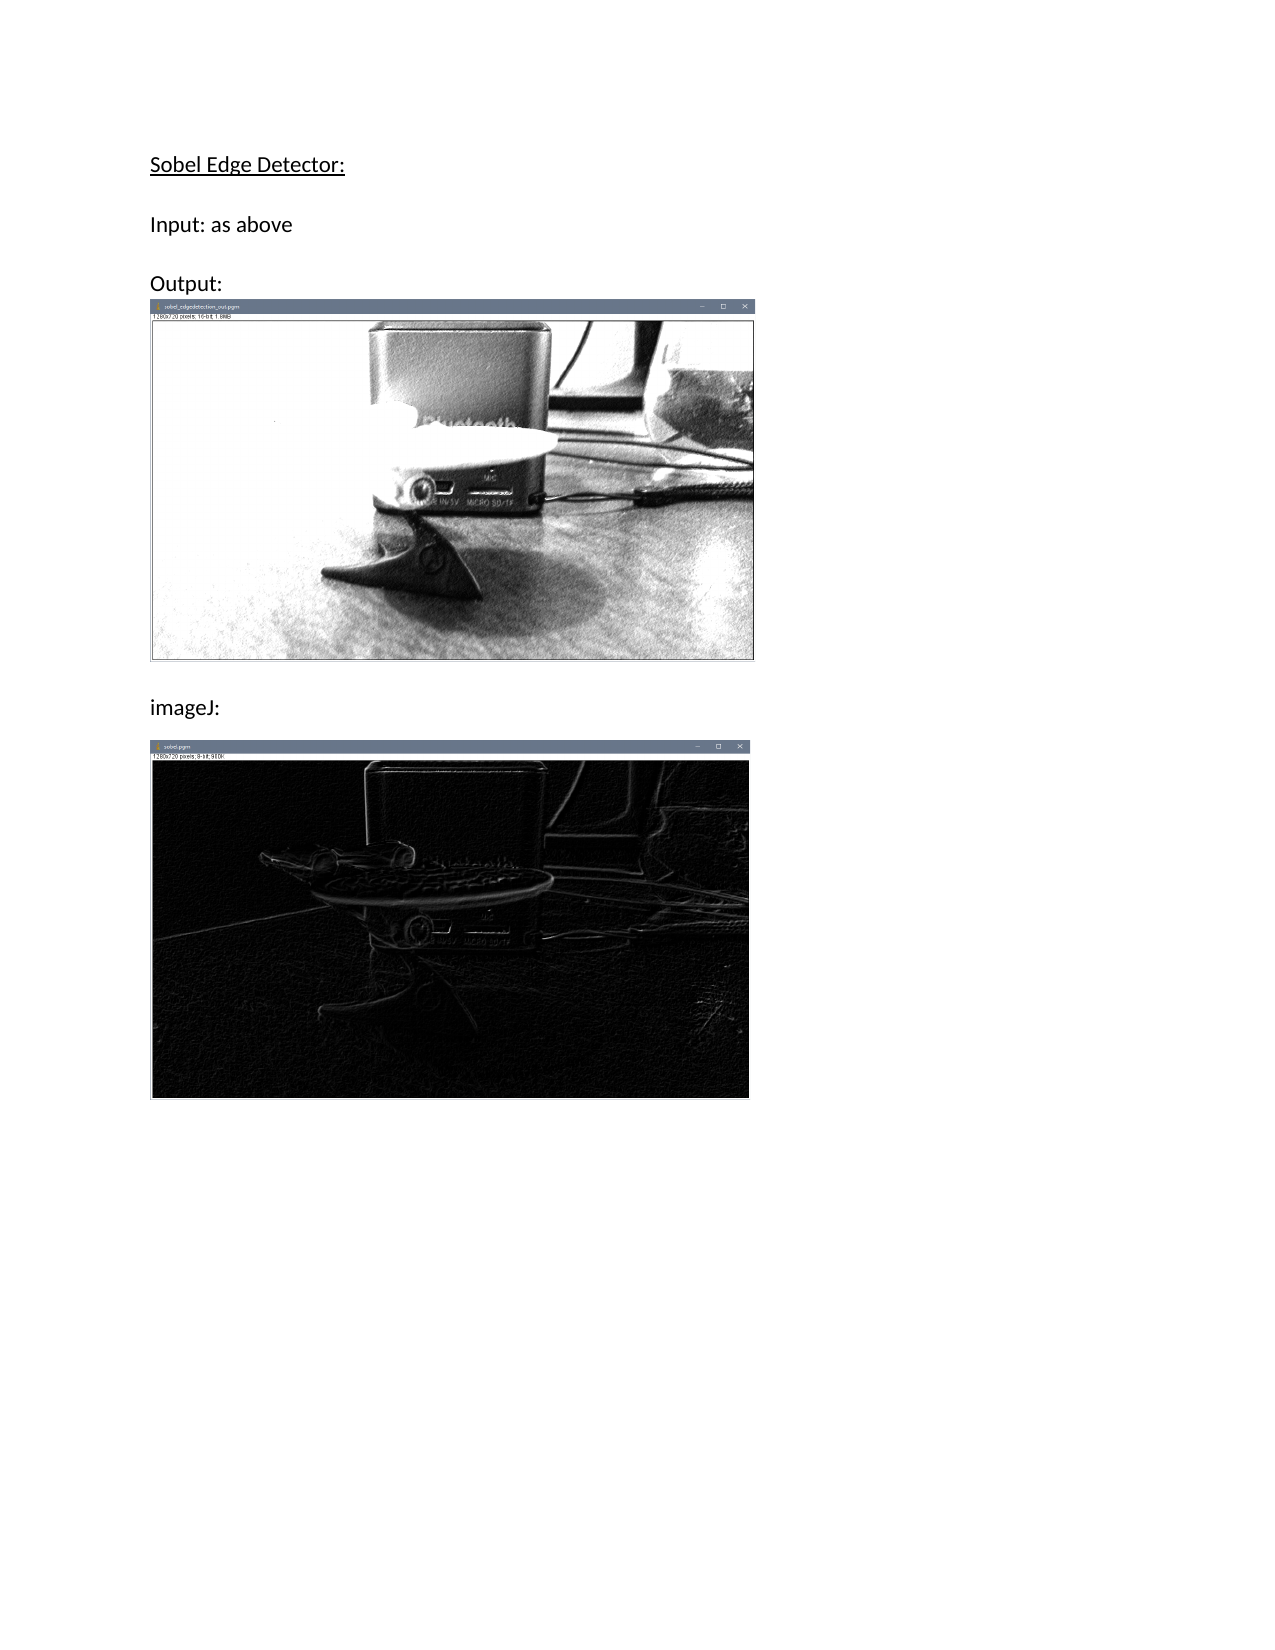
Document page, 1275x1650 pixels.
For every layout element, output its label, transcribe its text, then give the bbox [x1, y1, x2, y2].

text Sobel Edge Detector: Input: as above Output: imageJ: [150, 150, 1125, 721]
text [150, 740, 1125, 1488]
